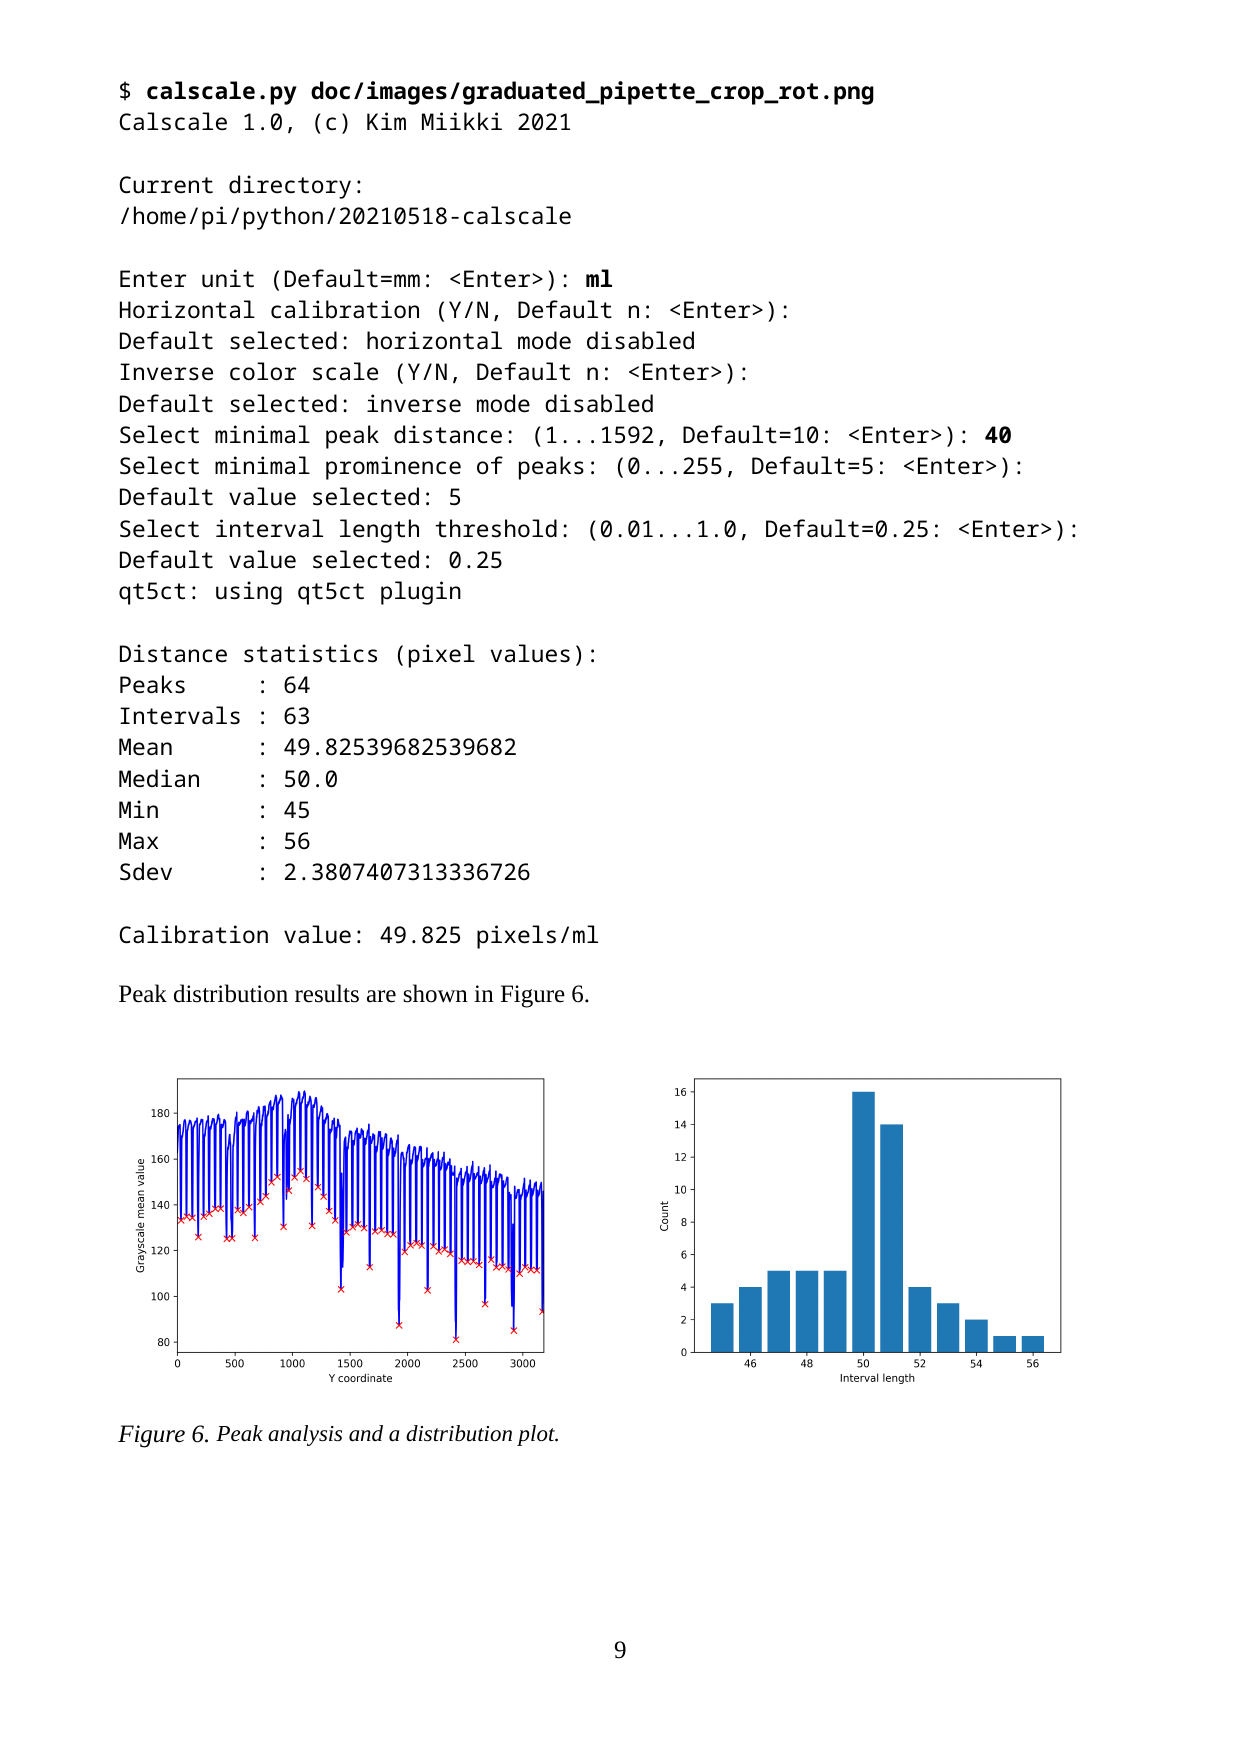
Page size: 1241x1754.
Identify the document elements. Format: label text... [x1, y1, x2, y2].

text Peak distribution results are shown in Figure 6. [118, 979, 1122, 1007]
picture [635, 1036, 1108, 1391]
text Figure 6. Peak analysis and a distribution plot. [118, 1419, 1122, 1448]
text $ calscale.py doc/images/graduated_pipette_crop_rot.png Calscale 1.0, (c) Kim Miikki 2021 Current directory: /home/pi/python/20210518-calscale Enter unit (Default=mm: <Enter>): ml Horizontal calibration (Y/N, Default n: <Enter>): Default selected: horizontal mode disabled Inverse color scale (Y/N, Default n: <Enter>): Default selected: inverse mode disabled Select minimal peak distance: (1...1592, Default=10: <Enter>): 40 Select minimal prominence of peaks: (0...255, Default=5: <Enter>): Default value selected: 5 Select interval length threshold: (0.01...1.0, Default=0.25: <Enter>): Default value selected: 0.25 qt5ct: using qt5ct plugin Distance statistics (pixel values): Peaks : 64 Intervals : 63 Mean : 49.82539682539682 Median : 50.0 Min : 45 Max : 56 Sdev : 2.3807407313336726 Calibration value: 49.825 pixels/ml [118, 75, 1122, 950]
picture [118, 1036, 591, 1391]
